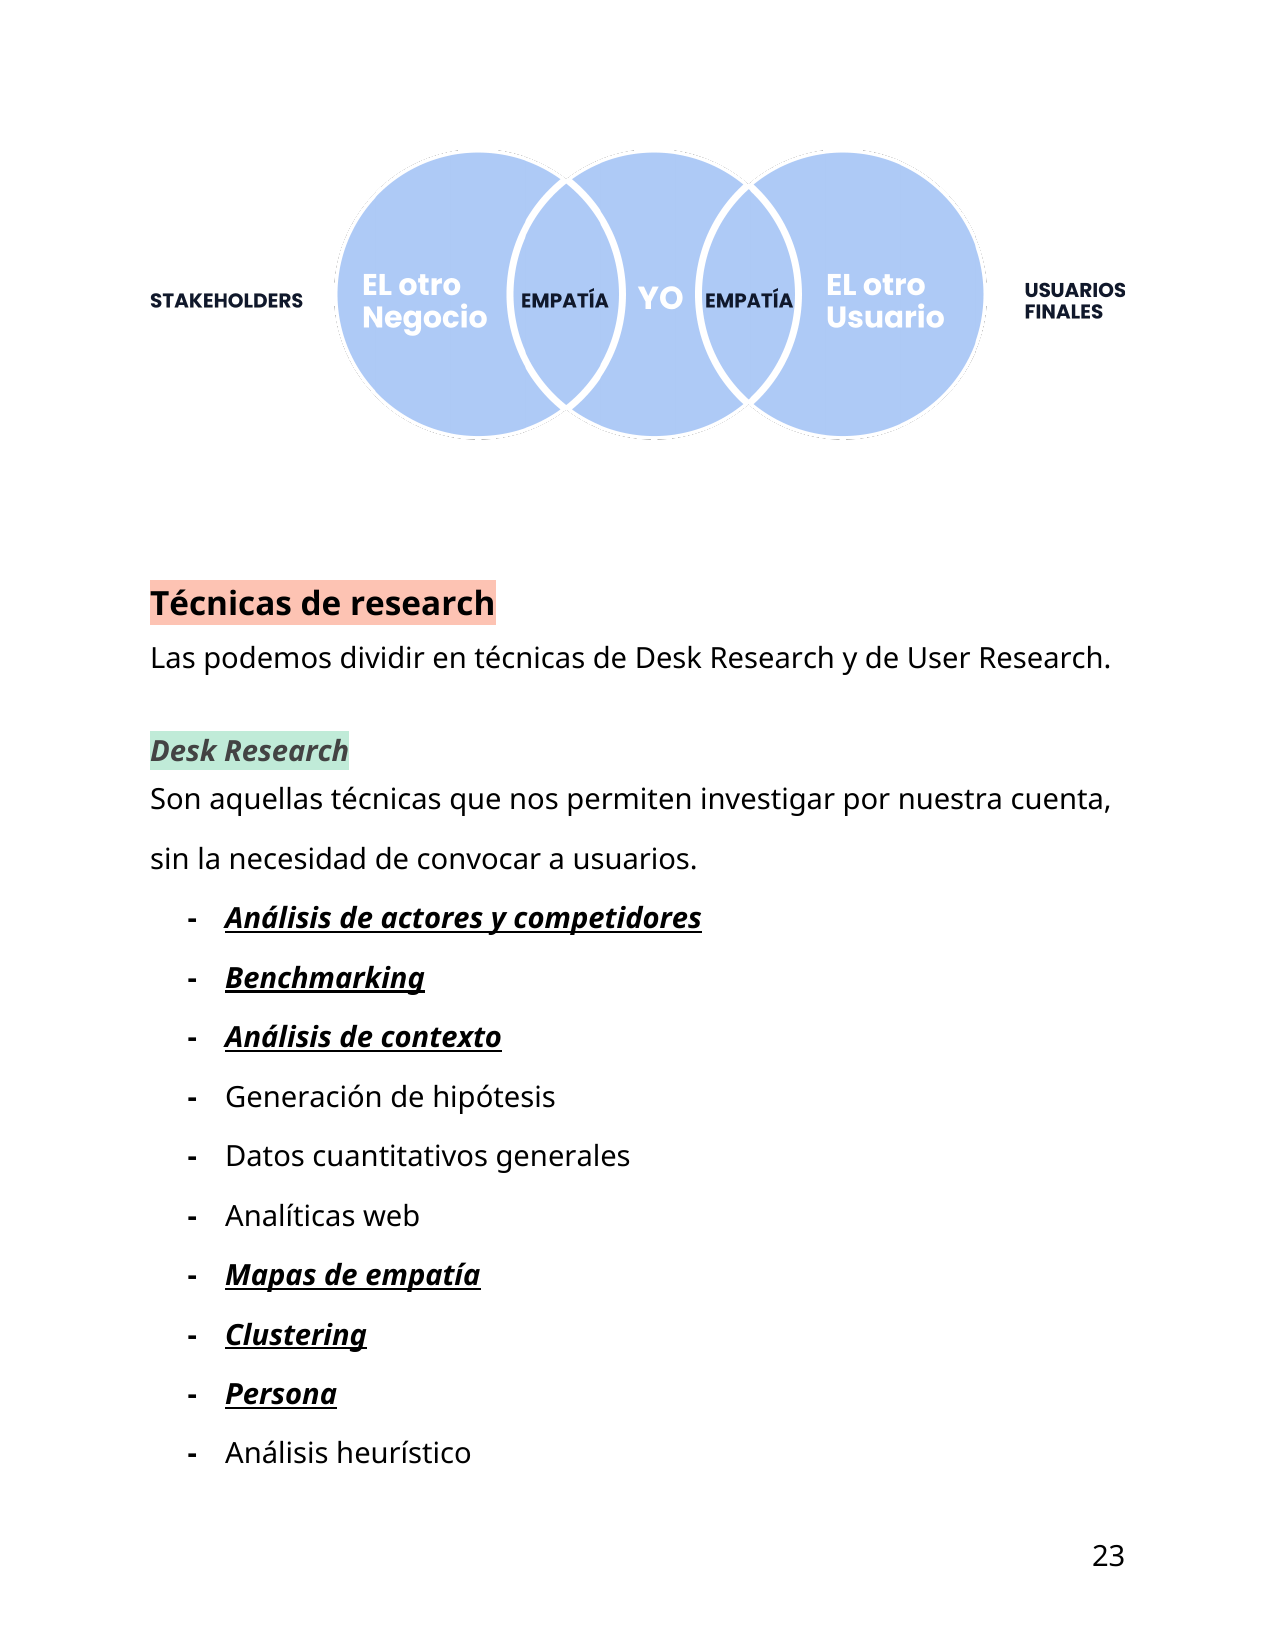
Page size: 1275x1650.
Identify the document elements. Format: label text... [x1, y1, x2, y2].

list Mapas de empatía [187, 1254, 1125, 1294]
subtitle Técnicas de research [496, 580, 1125, 625]
list Persona [187, 1373, 1125, 1413]
text Son aquellas técnicas que nos permiten investigar por nuestra cuenta, sin la necesidad de convocar a usuarios. [150, 778, 1125, 878]
list Generación de hipótesis [187, 1076, 1125, 1116]
list Análisis de contexto [187, 1016, 1125, 1056]
list Análisis de actores y competidores [187, 897, 1125, 937]
list Análisis heurístico [187, 1433, 1125, 1472]
list Analíticas web [187, 1195, 1125, 1234]
subtitle Desk Research [349, 731, 1125, 770]
text Las podemos dividir en técnicas de Desk Research y de User Research. [150, 638, 1125, 677]
list Benchmarking [187, 957, 1125, 997]
list Datos cuantitativos generales [187, 1135, 1125, 1175]
list Clustering [187, 1314, 1125, 1353]
picture [150, 150, 1125, 440]
